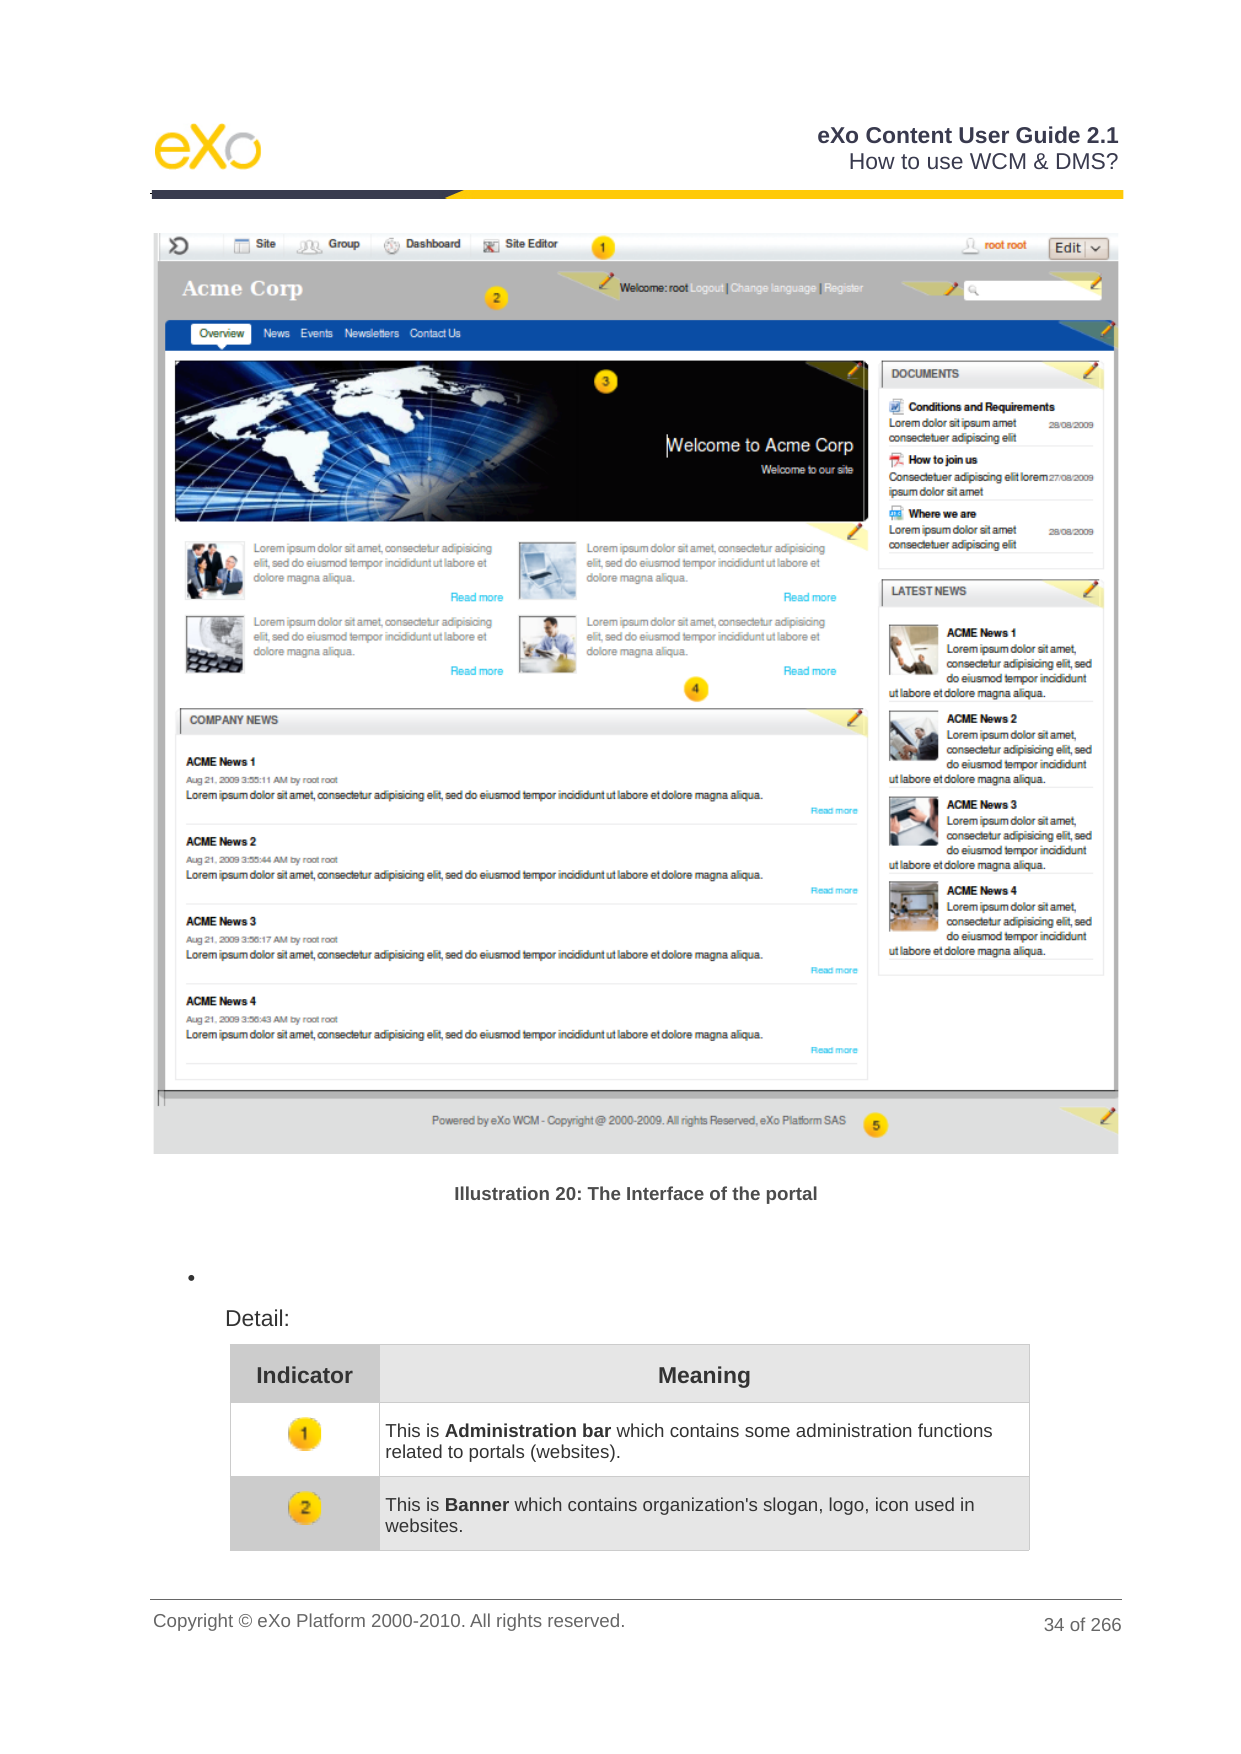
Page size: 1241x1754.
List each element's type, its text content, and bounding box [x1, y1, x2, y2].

picture [287, 1417, 322, 1451]
table_cell This is Banner which contains organization's slogan, logo, icon used in websites. [380, 1477, 1029, 1550]
picture [287, 1491, 322, 1525]
picture [151, 190, 1124, 199]
list Illustration 20: The Interface of the portal [153, 1154, 1118, 1204]
table_cell [231, 1403, 379, 1476]
table_header Indicator [231, 1345, 379, 1402]
list Detail: [187, 1305, 1122, 1331]
picture [155, 123, 262, 170]
table_cell [231, 1477, 379, 1550]
picture [153, 233, 1119, 1154]
table_cell This is Administration bar which contains some administration functions related to portals (websites). [380, 1403, 1029, 1476]
table_header Meaning [380, 1345, 1029, 1402]
